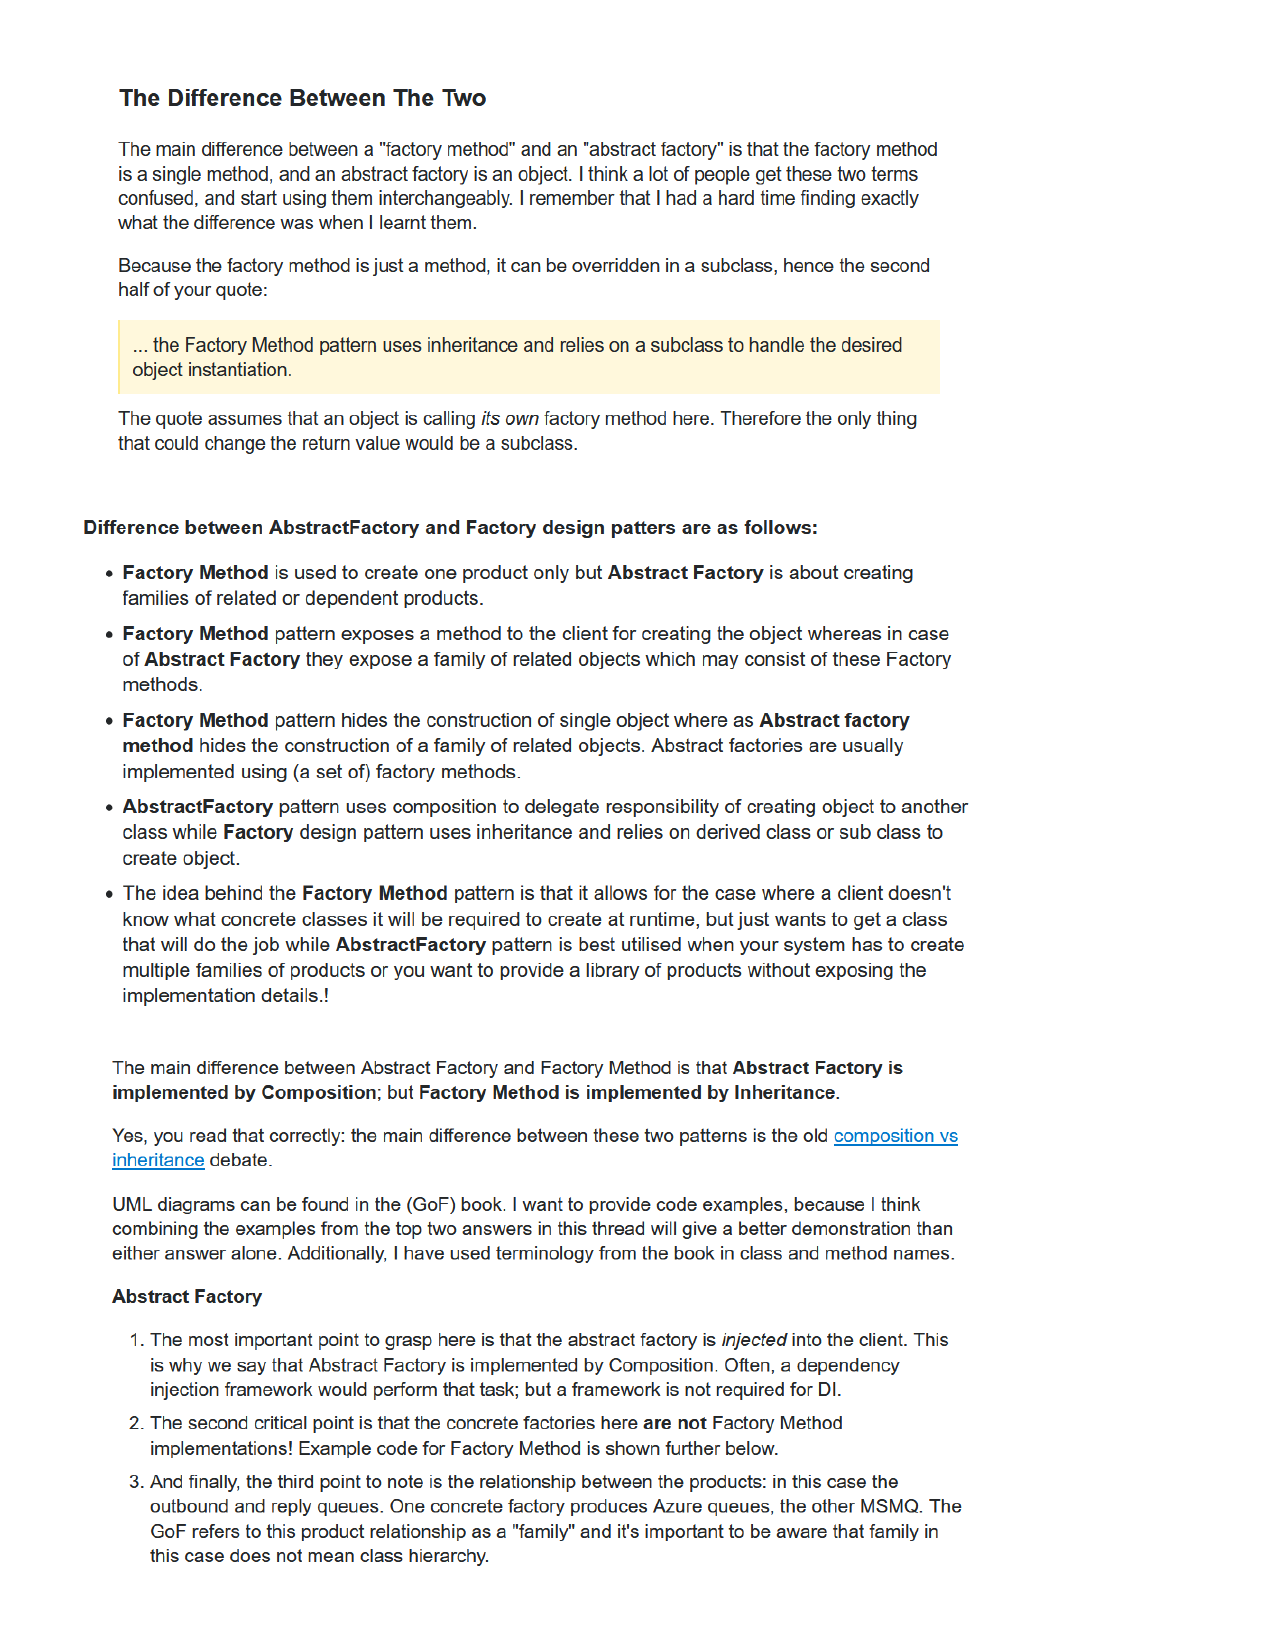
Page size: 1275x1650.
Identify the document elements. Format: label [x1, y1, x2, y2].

picture [78, 513, 978, 1010]
picture [113, 81, 940, 457]
picture [108, 1053, 965, 1569]
